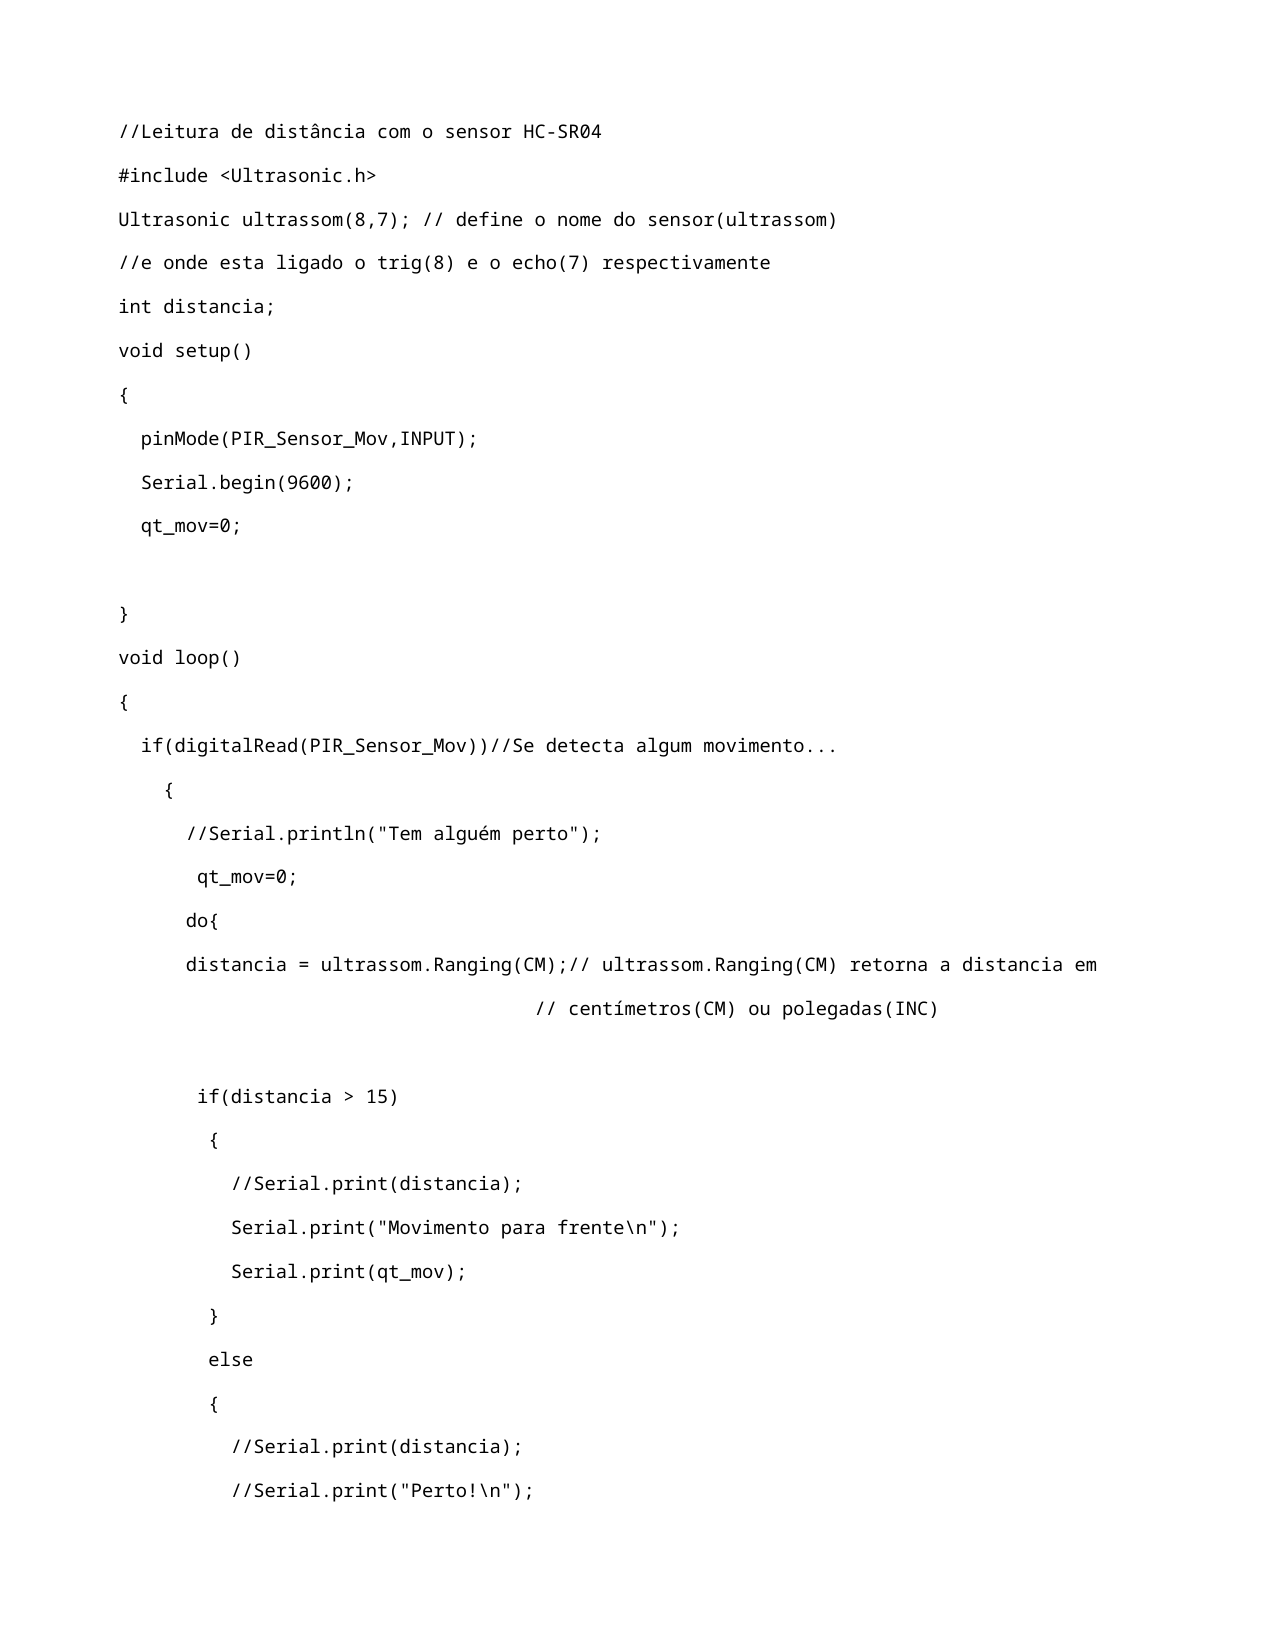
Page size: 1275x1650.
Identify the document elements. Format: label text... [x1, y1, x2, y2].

text //Serial.print("Perto!\n"); [118, 1478, 1157, 1503]
text pinMode(PIR_Sensor_Mov,INPUT); [118, 425, 1157, 451]
text qt_mov=0; [118, 513, 1157, 538]
text int distancia; [118, 293, 1157, 319]
text //Serial.println("Tem alguém perto"); [118, 820, 1157, 845]
text void setup() [118, 337, 1157, 363]
text #include <Ultrasonic.h> [118, 162, 1157, 187]
text else [118, 1346, 1157, 1372]
text distancia = ultrassom.Ranging(CM);// ultrassom.Ranging(CM) retorna a distancia em [118, 951, 1157, 977]
text Serial.print("Movimento para frente\n"); [118, 1214, 1157, 1240]
text { [118, 381, 1157, 407]
text //Serial.print(distancia); [118, 1434, 1157, 1459]
text if(distancia > 15) [118, 1083, 1157, 1108]
text { [118, 776, 1157, 801]
text qt_mov=0; [118, 864, 1157, 889]
text //e onde esta ligado o trig(8) e o echo(7) respectivamente [118, 250, 1157, 275]
text } [118, 1302, 1157, 1328]
text Ultrasonic ultrassom(8,7); // define o nome do sensor(ultrassom) [118, 206, 1157, 231]
text void loop() [118, 644, 1157, 670]
text if(digitalRead(PIR_Sensor_Mov))//Se detecta algum movimento... [118, 732, 1157, 758]
text //Serial.print(distancia); [118, 1171, 1157, 1196]
text // centímetros(CM) ou polegadas(INC) [118, 995, 1157, 1021]
text { [118, 688, 1157, 714]
text } [118, 601, 1157, 626]
text Serial.begin(9600); [118, 469, 1157, 494]
text { [118, 1127, 1157, 1152]
text Serial.print(qt_mov); [118, 1258, 1157, 1284]
text do{ [118, 907, 1157, 933]
text //Leitura de distância com o sensor HC-SR04 [118, 118, 1157, 144]
text { [118, 1390, 1157, 1415]
